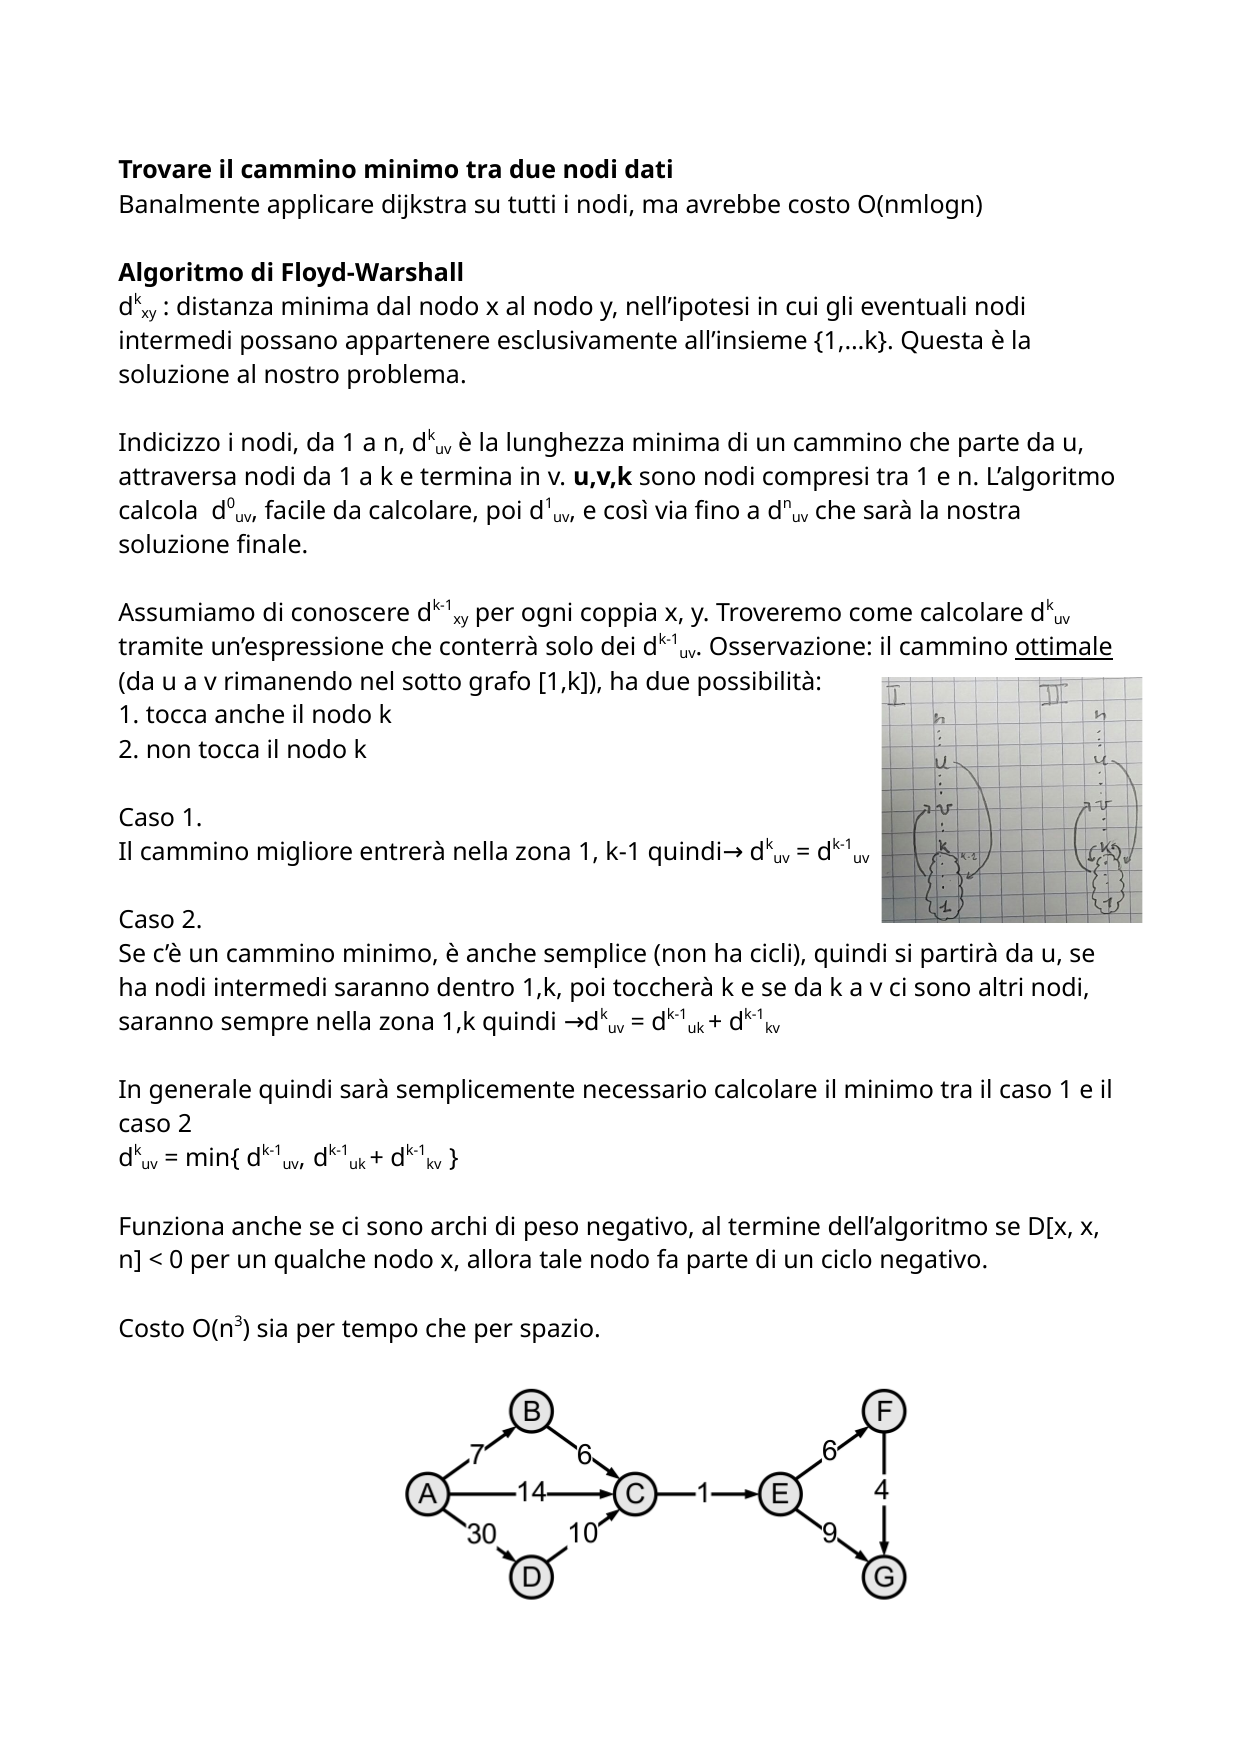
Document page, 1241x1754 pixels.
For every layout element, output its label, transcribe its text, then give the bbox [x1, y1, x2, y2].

text dkxy : distanza minima dal nodo x al nodo y, nell’ipotesi in cui gli eventuali nodi intermedi possano appartenere esclusivamente all’insieme {1,…k}. Questa è la soluzione al nostro problema. [118, 288, 1122, 391]
text Banalmente applicare dijkstra su tutti i nodi, ma avrebbe costo O(nmlogn) [118, 186, 1122, 220]
text Indicizzo i nodi, da 1 a n, dkuv è la lunghezza minima di un cammino che parte da u, attraversa nodi da 1 a k e termina in v. u,v,k sono nodi compresi tra 1 e n. L’algoritmo calcola d0uv, facile da calcolare, poi d1uv, e così via fino a dnuv che sarà la nostra soluzione finale. [118, 425, 1122, 561]
text dkuv = min{ dk-1uv, dk-1uk + dk-1kv } [118, 1140, 1122, 1174]
text Assumiamo di conoscere dk-1xy per ogni coppia x, y. Troveremo come calcolare dkuv tramite un’espressione che conterrà solo dei dk-1uv. Osservazione: il cammino ottimale (da u a v rimanendo nel sotto grafo [1,k]), ha due possibilità: [118, 595, 1122, 697]
picture [881, 677, 1143, 923]
text Caso 1. [118, 799, 881, 833]
text Algoritmo di Floyd-Warshall [118, 254, 1122, 288]
text Funziona anche se ci sono archi di peso negativo, al termine dell’algoritmo se D[x, x, n] < 0 per un qualche nodo x, allora tale nodo fa parte di un ciclo negativo. [118, 1208, 1122, 1276]
text 1. tocca anche il nodo k [118, 697, 881, 731]
text Trovare il cammino minimo tra due nodi dati [118, 152, 1122, 186]
text Costo O(n3) sia per tempo che per spazio. [118, 1310, 1122, 1344]
picture [398, 1373, 929, 1600]
text 2. non tocca il nodo k [118, 731, 881, 765]
text Caso 2. [118, 902, 1122, 936]
text Il cammino migliore entrerà nella zona 1, k-1 quindi→ dkuv = dk-1uv [118, 833, 881, 867]
text In generale quindi sarà semplicemente necessario calcolare il minimo tra il caso 1 e il caso 2 [118, 1072, 1122, 1140]
text Se c’è un cammino minimo, è anche semplice (non ha cicli), quindi si partirà da u, se ha nodi intermedi saranno dentro 1,k, poi toccherà k e se da k a v ci sono altri nodi, saranno sempre nella zona 1,k quindi →dkuv = dk-1uk + dk-1kv [118, 936, 1122, 1038]
